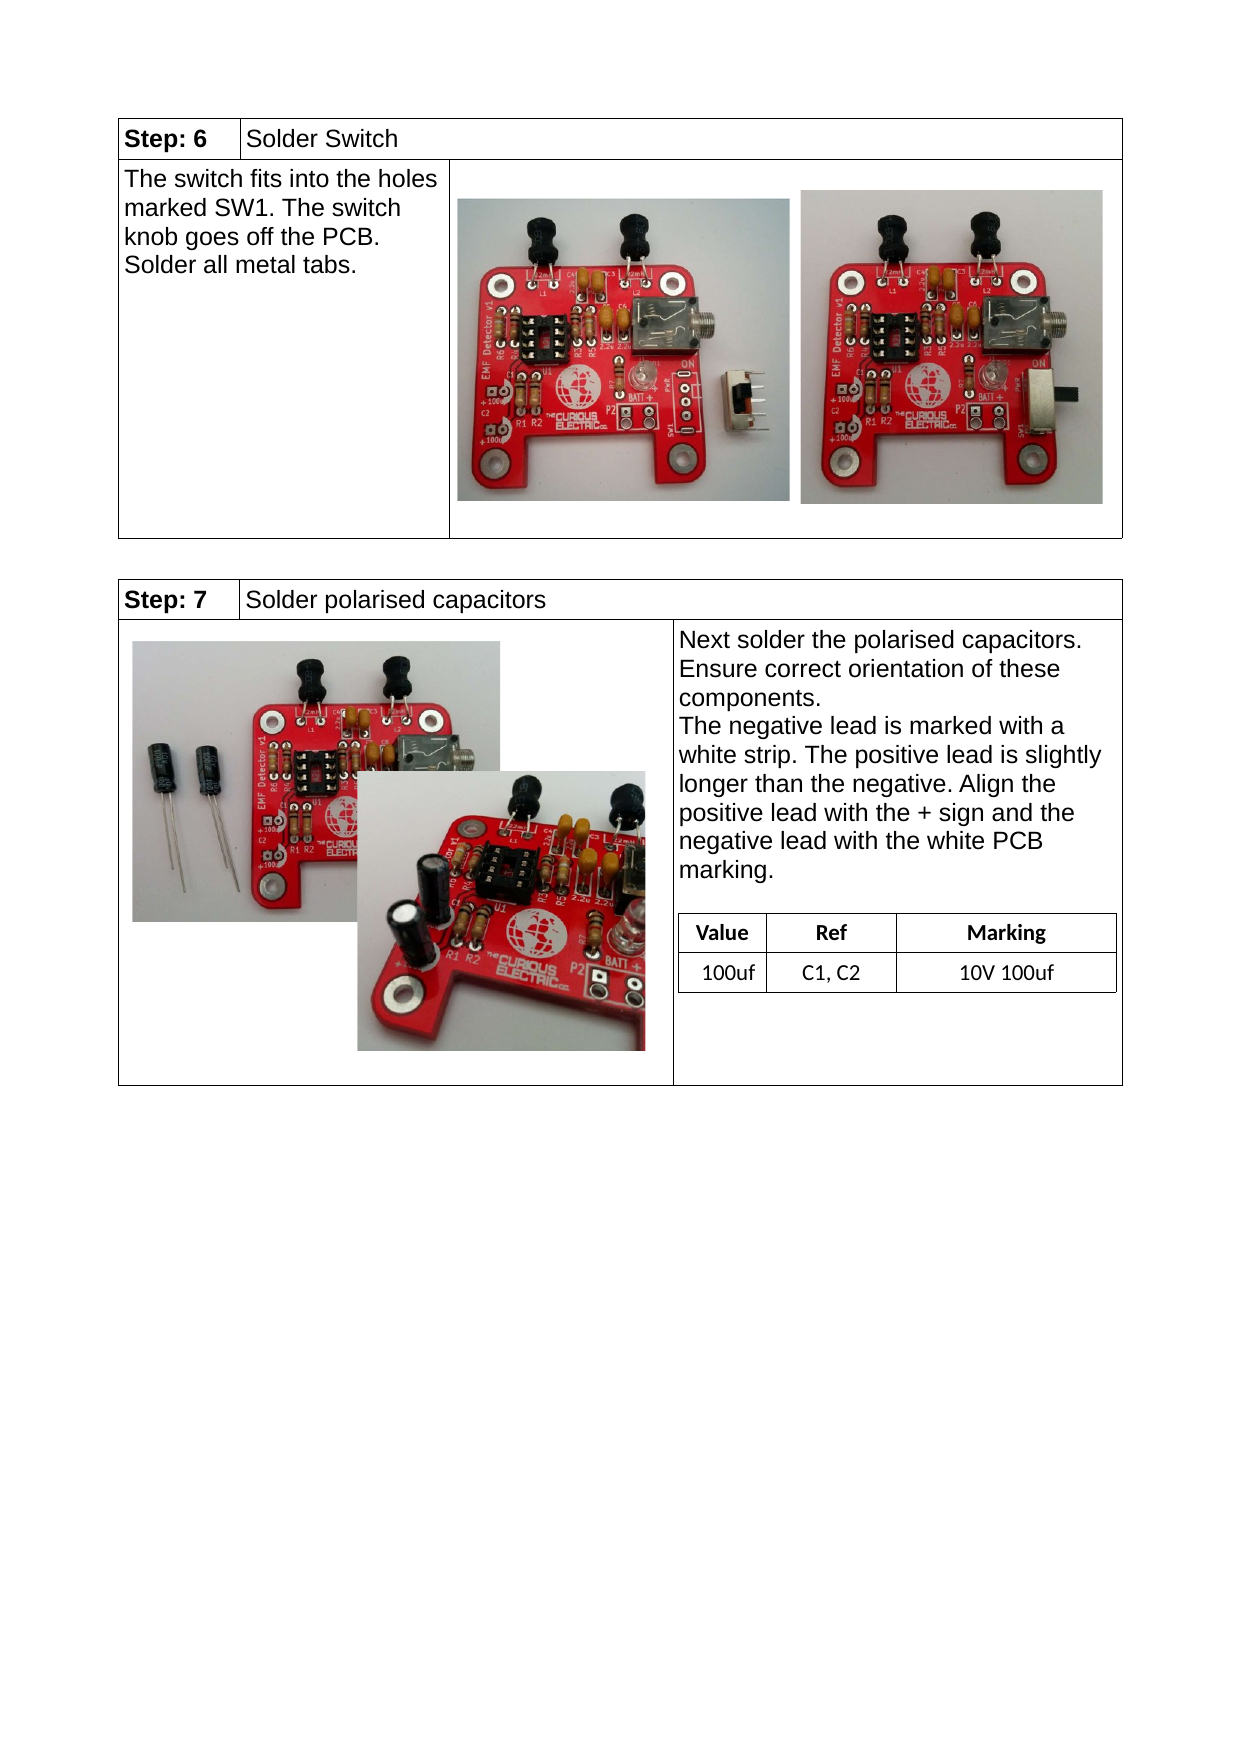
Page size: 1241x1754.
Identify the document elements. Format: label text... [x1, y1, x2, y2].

table_cell C1, C2 [767, 953, 896, 992]
table_cell The switch fits into the holes marked SW1. The switch knob goes off the PCB. Solder all metal tabs. [119, 160, 449, 538]
table_header Value [679, 914, 766, 952]
table_header Solder polarised capacitors [240, 580, 1122, 619]
table_header Step: 6 [119, 119, 240, 158]
table_cell Next solder the polarised capacitors. Ensure correct orientation of these components. The negative lead is marked with a white strip. The positive lead is slightly longer than the negative. Align the positive lead with the + sign and the negative lead with the white PCB marking. [674, 620, 1122, 1085]
table_header Step: 7 [119, 580, 239, 619]
table_cell [119, 620, 673, 1085]
table_header Marking [897, 914, 1116, 952]
table_header Ref [767, 914, 896, 952]
picture [457, 198, 790, 501]
table_cell 10V 100uf [897, 953, 1116, 992]
table_cell [450, 160, 1122, 538]
table_header Solder Switch [241, 119, 1122, 158]
picture [800, 190, 1103, 504]
picture [132, 641, 646, 1051]
table_cell 100uf [679, 953, 766, 992]
